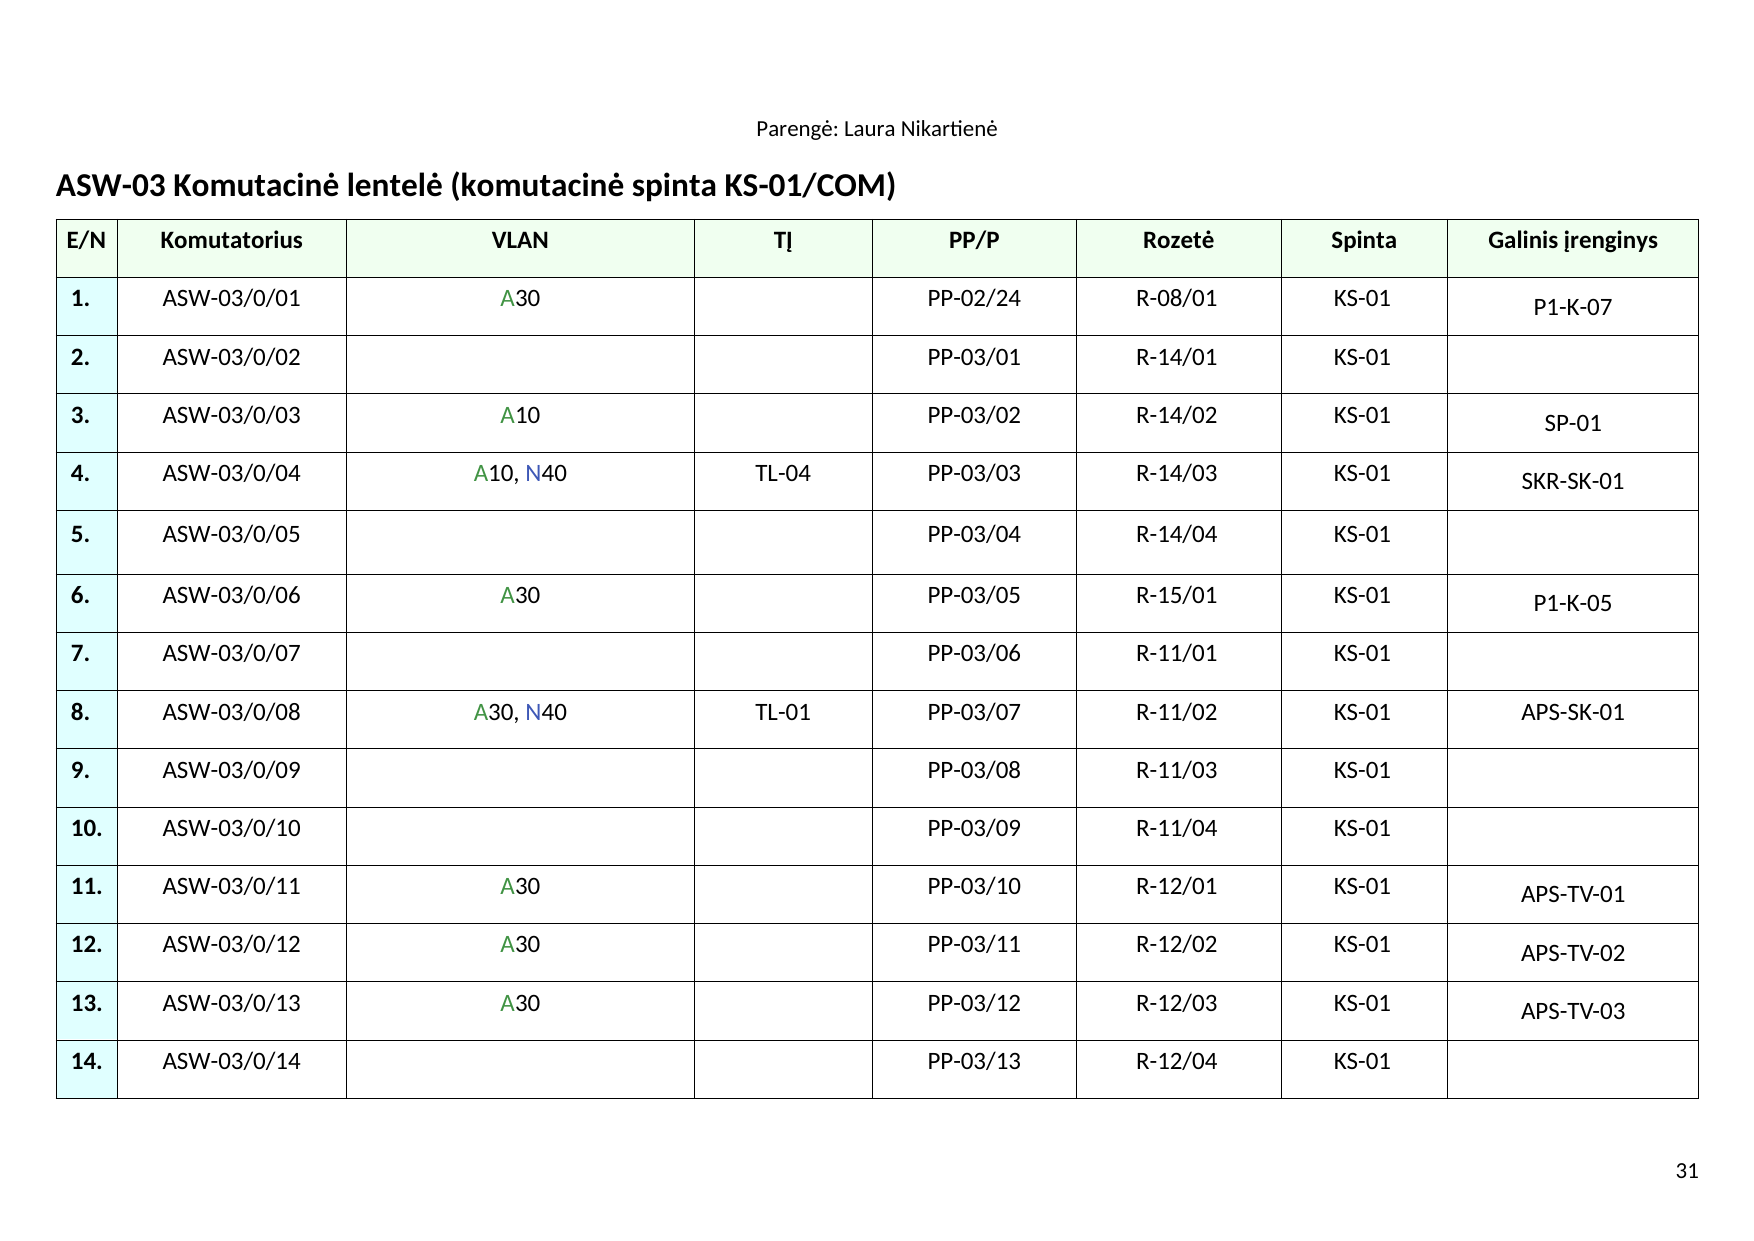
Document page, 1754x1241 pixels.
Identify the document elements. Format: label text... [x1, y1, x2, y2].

table_cell [57, 336, 117, 393]
table_cell [1448, 749, 1698, 807]
table_cell ASW-03/0/13 [118, 982, 346, 1039]
table_cell [57, 394, 117, 452]
table_cell R-12/03 [1077, 982, 1281, 1039]
table_header TĮ [695, 220, 872, 277]
table_cell TL-04 [695, 453, 872, 510]
table_cell APS-TV-02 [1448, 924, 1698, 981]
table_cell ASW-03/0/03 [118, 394, 346, 452]
table_cell SKR-SK-01 [1448, 453, 1698, 510]
table_cell [695, 336, 872, 393]
table_cell KS-01 [1282, 575, 1447, 632]
table_cell ASW-03/0/10 [118, 808, 346, 865]
table_cell ASW-03/0/14 [118, 1041, 346, 1098]
table_cell [695, 575, 872, 632]
table_cell R-12/04 [1077, 1041, 1281, 1098]
table_cell [347, 808, 694, 865]
table_cell R-12/01 [1077, 866, 1281, 923]
table_cell [57, 749, 117, 807]
table_cell PP-03/12 [873, 982, 1076, 1039]
table_cell [695, 511, 872, 574]
table_cell [1448, 336, 1698, 393]
table_cell [1448, 633, 1698, 690]
table_cell [695, 866, 872, 923]
table_cell [695, 924, 872, 981]
table_cell R-14/04 [1077, 511, 1281, 574]
table_cell KS-01 [1282, 924, 1447, 981]
table_cell R-15/01 [1077, 575, 1281, 632]
table_cell KS-01 [1282, 336, 1447, 393]
table_cell [57, 633, 117, 690]
table_cell PP-03/06 [873, 633, 1076, 690]
table_cell [695, 808, 872, 865]
table_cell APS-TV-01 [1448, 866, 1698, 923]
table_cell SP-01 [1448, 394, 1698, 452]
table_cell [695, 394, 872, 452]
table_cell ASW-03/0/12 [118, 924, 346, 981]
table_cell R-14/01 [1077, 336, 1281, 393]
table_cell [57, 691, 117, 748]
table_cell R-08/01 [1077, 278, 1281, 335]
table_cell PP-03/03 [873, 453, 1076, 510]
table_cell R-11/04 [1077, 808, 1281, 865]
table_cell PP-03/05 [873, 575, 1076, 632]
table_cell [695, 633, 872, 690]
table_cell PP-02/24 [873, 278, 1076, 335]
table_cell [695, 278, 872, 335]
table_header Galinis įrenginys [1448, 220, 1698, 277]
table_cell [695, 749, 872, 807]
table_header Spinta [1282, 220, 1447, 277]
table_cell A30 [347, 866, 694, 923]
table_cell PP-03/09 [873, 808, 1076, 865]
table_header E/N [57, 220, 117, 277]
table_cell [347, 511, 694, 574]
table_header Rozetė [1077, 220, 1281, 277]
table_cell [347, 336, 694, 393]
table_cell APS-SK-01 [1448, 691, 1698, 748]
table_cell KS-01 [1282, 808, 1447, 865]
table_cell PP-03/07 [873, 691, 1076, 748]
table_cell [1448, 1041, 1698, 1098]
table_cell ASW-03/0/09 [118, 749, 346, 807]
table_cell A30, N40 [347, 691, 694, 748]
table_cell [1448, 808, 1698, 865]
table_cell ASW-03/0/01 [118, 278, 346, 335]
table_cell [57, 575, 117, 632]
table_cell KS-01 [1282, 453, 1447, 510]
table_cell R-11/02 [1077, 691, 1281, 748]
table_cell P1-K-07 [1448, 278, 1698, 335]
table_cell [347, 1041, 694, 1098]
table_cell A30 [347, 924, 694, 981]
table_cell [347, 633, 694, 690]
table_cell [57, 982, 117, 1039]
table_cell [57, 1041, 117, 1098]
table_cell A30 [347, 575, 694, 632]
table_cell PP-03/10 [873, 866, 1076, 923]
table_cell R-14/02 [1077, 394, 1281, 452]
table_cell A30 [347, 982, 694, 1039]
table_cell PP-03/11 [873, 924, 1076, 981]
table_cell APS-TV-03 [1448, 982, 1698, 1039]
table_cell PP-03/01 [873, 336, 1076, 393]
table_cell [57, 866, 117, 923]
table_cell ASW-03/0/05 [118, 511, 346, 574]
table_cell KS-01 [1282, 511, 1447, 574]
table_header VLAN [347, 220, 694, 277]
table_cell [57, 924, 117, 981]
table_cell A10, N40 [347, 453, 694, 510]
table_cell ASW-03/0/02 [118, 336, 346, 393]
table_cell PP-03/13 [873, 1041, 1076, 1098]
table_cell R-11/03 [1077, 749, 1281, 807]
table_cell ASW-03/0/07 [118, 633, 346, 690]
table_cell PP-03/08 [873, 749, 1076, 807]
table_cell [695, 982, 872, 1039]
list ASW-03 Komutacinė lentelė (komutacinė spinta KS-01/COM) [56, 172, 1695, 202]
table_cell [57, 453, 117, 510]
table_cell PP-03/04 [873, 511, 1076, 574]
table_cell [695, 1041, 872, 1098]
table_cell KS-01 [1282, 691, 1447, 748]
table_cell [57, 808, 117, 865]
table_cell R-12/02 [1077, 924, 1281, 981]
table_cell A30 [347, 278, 694, 335]
table_cell R-11/01 [1077, 633, 1281, 690]
table_cell A10 [347, 394, 694, 452]
table_cell KS-01 [1282, 633, 1447, 690]
table_cell KS-01 [1282, 982, 1447, 1039]
table_cell TL-01 [695, 691, 872, 748]
table_cell KS-01 [1282, 866, 1447, 923]
table_cell KS-01 [1282, 1041, 1447, 1098]
table_cell [57, 511, 117, 574]
table_cell P1-K-05 [1448, 575, 1698, 632]
table_cell [1448, 511, 1698, 574]
table_cell ASW-03/0/11 [118, 866, 346, 923]
table_cell R-14/03 [1077, 453, 1281, 510]
table_cell KS-01 [1282, 394, 1447, 452]
table_cell [347, 749, 694, 807]
table_cell ASW-03/0/04 [118, 453, 346, 510]
table_cell PP-03/02 [873, 394, 1076, 452]
table_cell KS-01 [1282, 749, 1447, 807]
table_header PP/P [873, 220, 1076, 277]
table_cell KS-01 [1282, 278, 1447, 335]
table_cell ASW-03/0/06 [118, 575, 346, 632]
table_cell ASW-03/0/08 [118, 691, 346, 748]
table_header Komutatorius [118, 220, 346, 277]
table_cell [57, 278, 117, 335]
